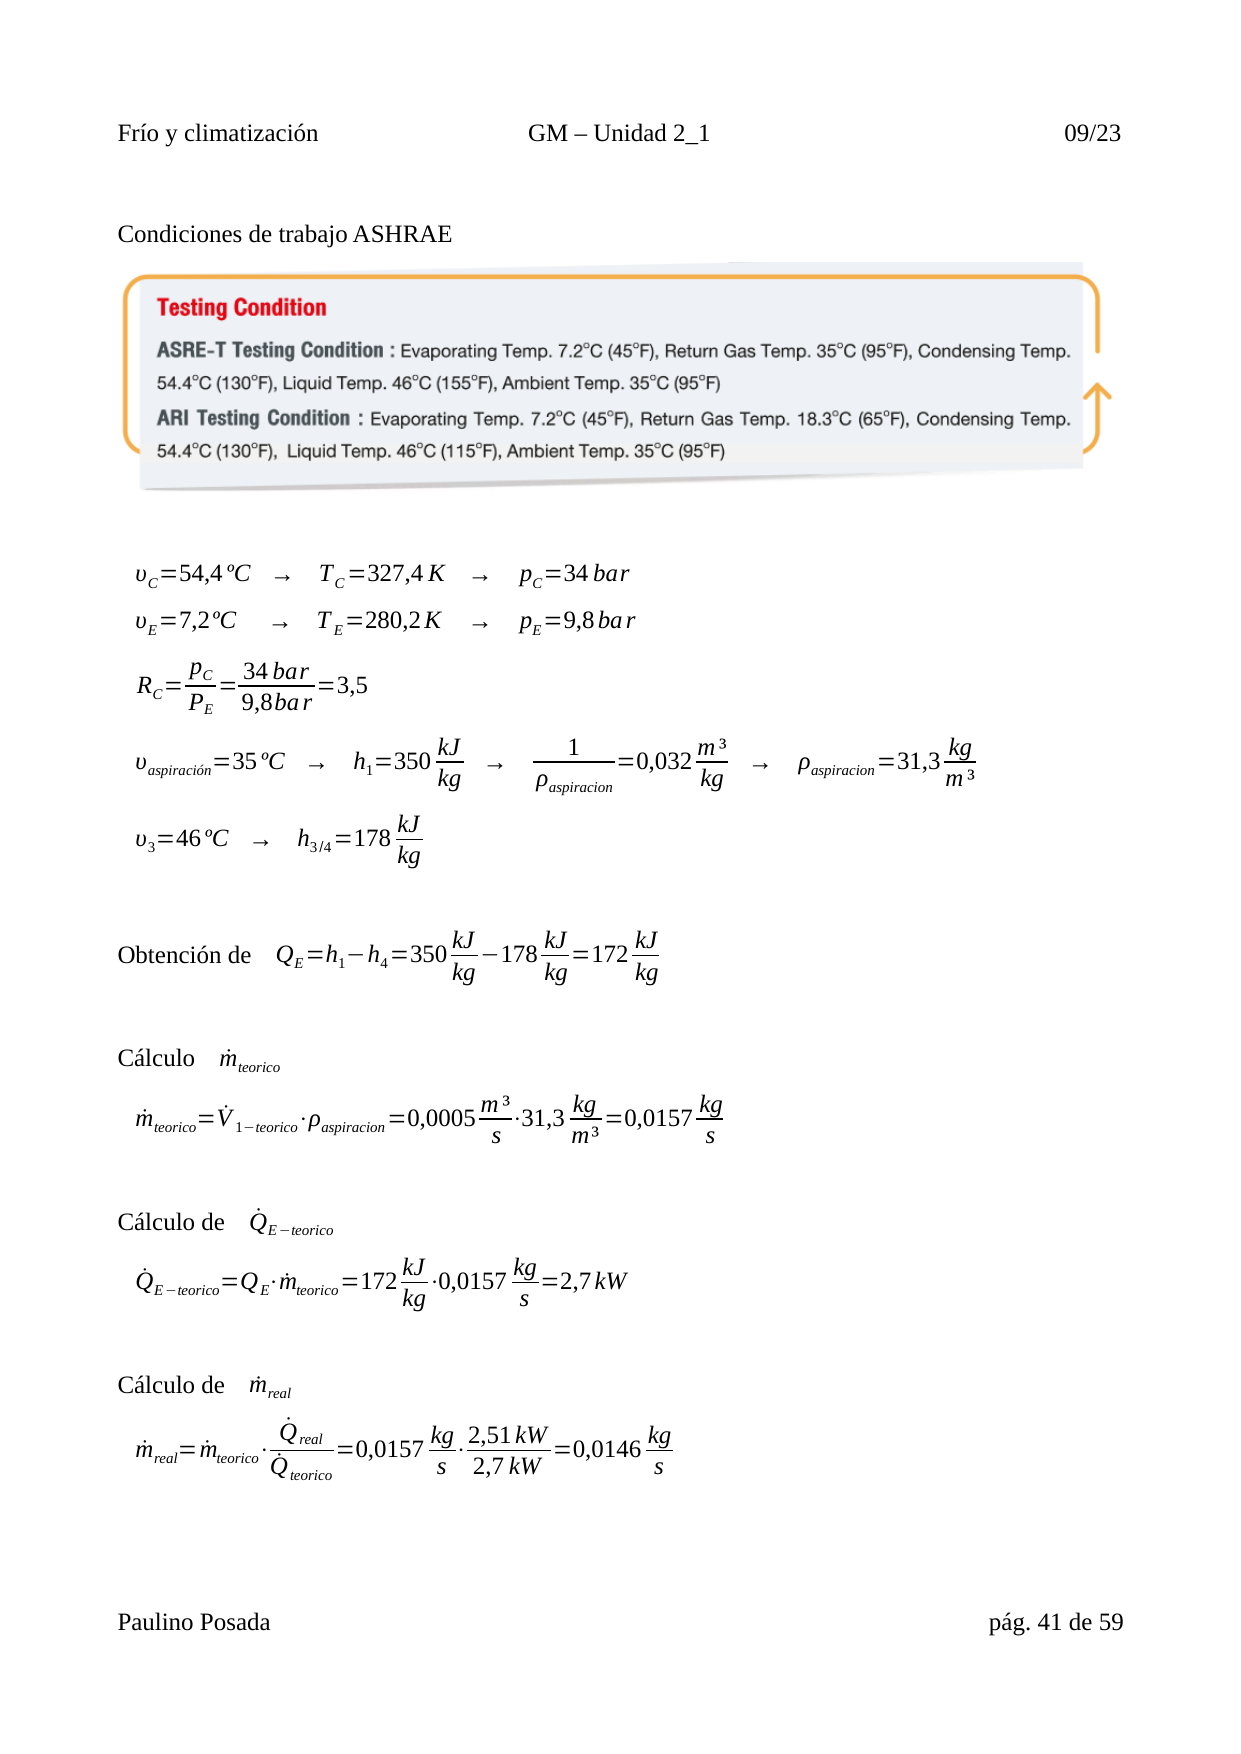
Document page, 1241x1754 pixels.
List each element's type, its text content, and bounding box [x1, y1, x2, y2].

text → [117, 810, 1123, 869]
text Condiciones de trabajo ASHRAE [117, 219, 1123, 248]
text → → [117, 606, 1123, 638]
text → → → [117, 733, 1123, 796]
text Cálculo de [117, 1207, 1123, 1239]
picture [118, 262, 1123, 502]
text Obtención de [117, 927, 1123, 986]
text Cálculo [117, 1043, 1123, 1076]
text Cálculo de [117, 1370, 1123, 1402]
text → → [117, 559, 1123, 591]
